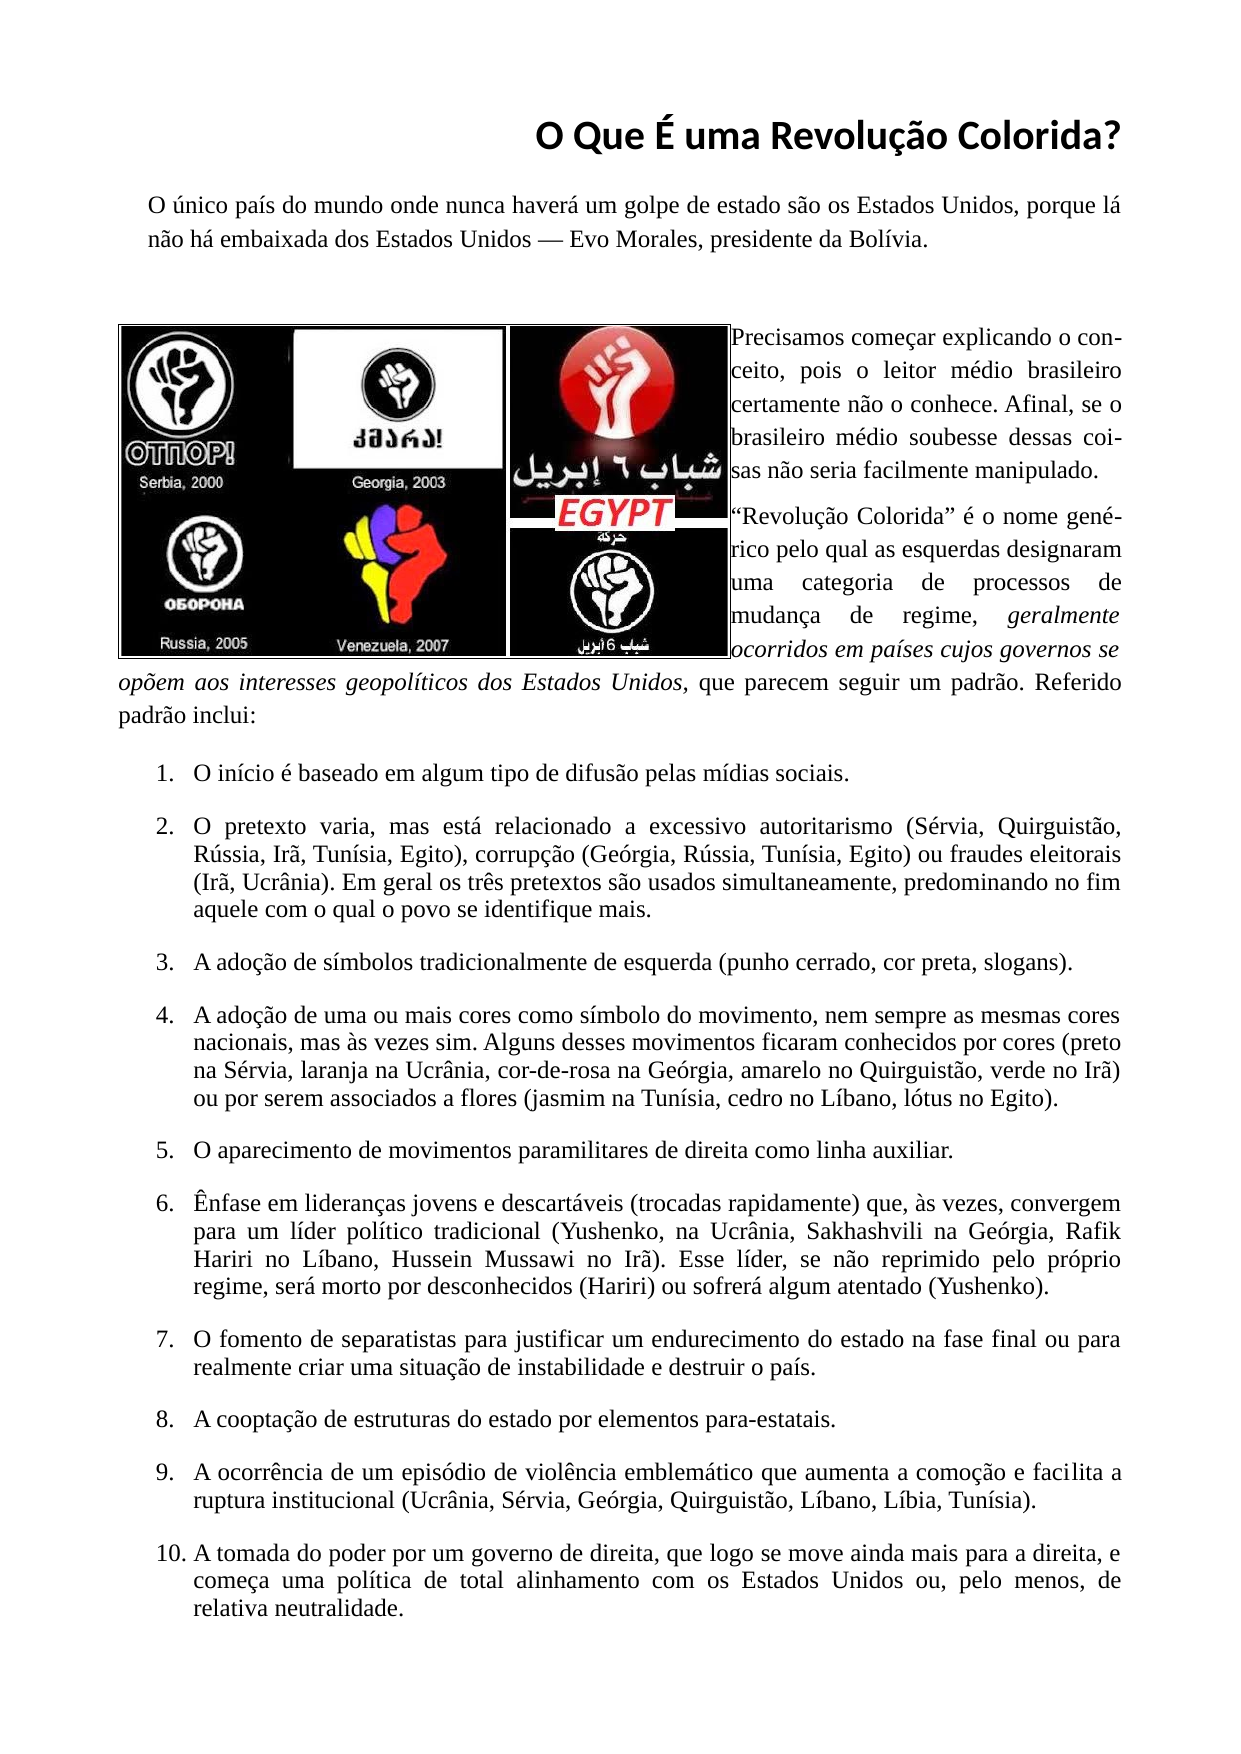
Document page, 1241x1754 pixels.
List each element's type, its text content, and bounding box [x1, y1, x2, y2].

list A cooptação de estruturas do estado por elementos para-estatais. [156, 1406, 1122, 1433]
list A adoção de uma ou mais cores como símbolo do movimento, nem sempre as mesmas cores nacionais, mas às vezes sim. Alguns desses movimentos ficaram conhecidos por cores (preto na Sérvia, laranja na Ucrânia, cor-de-rosa na Geórgia, amarelo no Quirguistão, verde no Irã) ou por serem associados a flores (jasmim na Tunísia, cedro no Líbano, lótus no Egito). [156, 1001, 1122, 1112]
text O único país do mundo onde nunca haverá um golpe de estado são os Estados Unidos, porque lá não há embaixada dos Estados Unidos — Evo Morales, presidente da Bolívia. [148, 192, 1122, 253]
list A tomada do poder por um governo de direita, que logo se move ainda mais para a direita, e começa uma política de total alinhamento com os Estados Unidos ou, pelo menos, de relativa neutralidade. [156, 1539, 1122, 1622]
list O fomento de separatistas para justificar um endurecimento do estado na fase final ou para realmente criar uma situação de instabilidade e destruir o país. [156, 1325, 1122, 1381]
subtitle O Que É uma Revolução Colorida? [118, 118, 1122, 160]
text “Revolução Colorida” é o nome gené­rico pelo qual as esquerdas designaram uma categoria de processos de mudança de regime, geralmente ocorridos em países cujos governos se opõem aos interesses geopolíticos dos Estados Unidos, que parecem seguir um padrão. Referido padrão inclui: [118, 502, 1122, 729]
list Ênfase em lideranças jovens e descartáveis (trocadas rapidamente) que, às vezes, convergem para um líder político tradicional (Yushenko, na Ucrânia, Sakhashvili na Geórgia, Rafik Hariri no Líbano, Hussein Mussawi no Irã). Esse líder, se não reprimido pelo próprio regime, será morto por desconhecidos (Hariri) ou sofrerá algum atentado (Yushenko). [156, 1189, 1122, 1300]
list O pretexto varia, mas está relacionado a excessivo autoritarismo (Sérvia, Quirguistão, Rússia, Irã, Tunísia, Egito), corrupção (Geórgia, Rússia, Tunísia, Egito) ou fraudes eleitorais (Irã, Ucrânia). Em geral os três pretextos são usados simultaneamente, predominando no fim aquele com o qual o povo se identifique mais. [156, 812, 1122, 923]
picture [121, 326, 728, 656]
list O aparecimento de movimentos paramilitares de direita como linha auxiliar. [156, 1137, 1122, 1164]
text Precisamos começar explicando o con­ceito, pois o leitor médio brasileiro certamente não o conhece. Afinal, se o brasileiro médio soubesse dessas coi­sas não seria facilmente mani­pulado. [731, 323, 1122, 484]
list A ocorrência de um episódio de violência emblemático que aumenta a comoção e faci­lita a ruptura institucional (Ucrânia, Sérvia, Geórgia, Quirguistão, Líbano, Líbia, Tunísia). [156, 1458, 1122, 1514]
list A adoção de símbolos tradicionalmente de esquerda (punho cerrado, cor preta, slogans). [156, 948, 1122, 976]
list O início é baseado em algum tipo de difusão pelas mídias sociais. [156, 759, 1122, 787]
